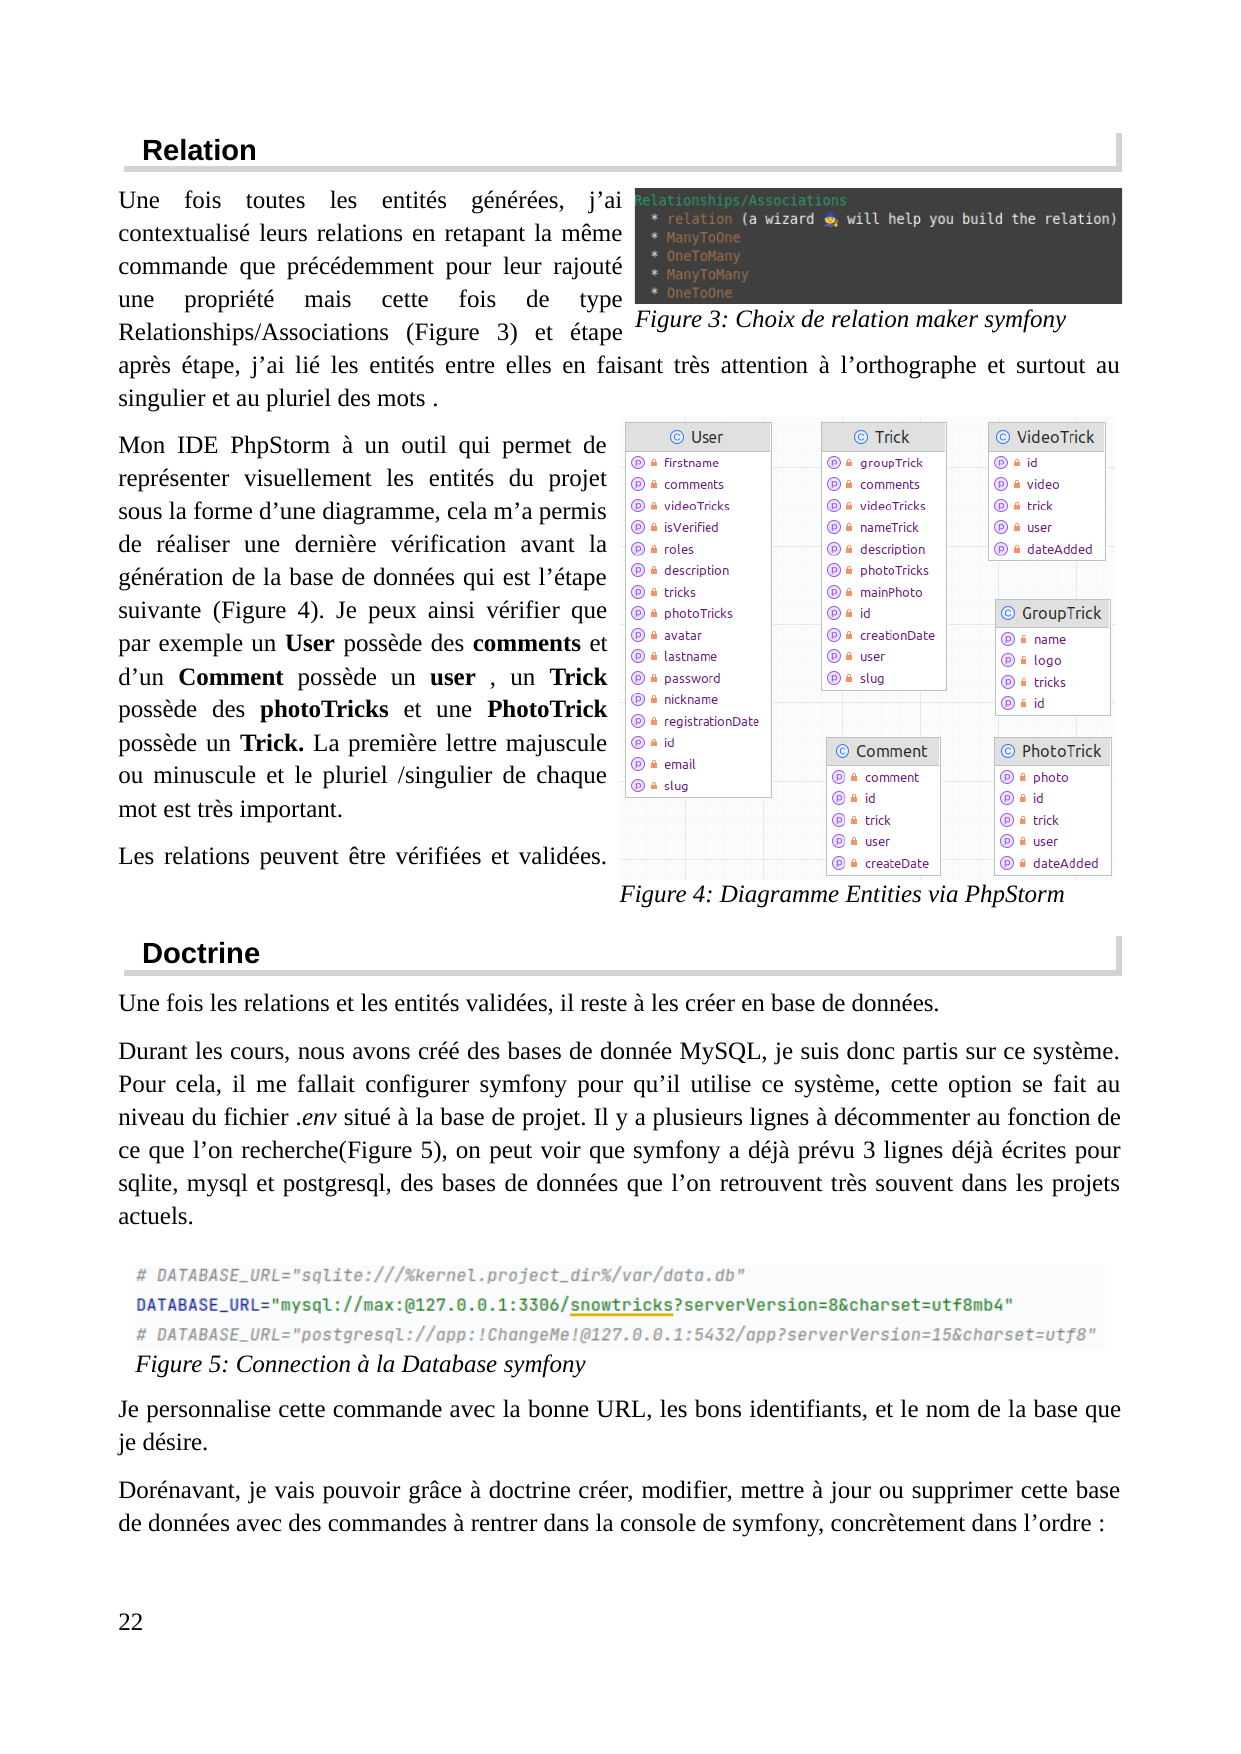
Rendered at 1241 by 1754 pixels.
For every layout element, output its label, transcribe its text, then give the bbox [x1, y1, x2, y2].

text Durant les cours, nous avons créé des bases de donnée MySQL, je suis donc partis sur ce système. Pour cela, il me fallait configurer symfony pour qu’il utilise ce système, cette option se fait au niveau du fichier .env situé à la base de projet. Il y a plusieurs lignes à décommenter au fonction de ce que l’on recherche(Figure 5), on peut voir que symfony a déjà prévu 3 lignes déjà écrites pour sqlite, mysql et postgresql, des bases de données que l’on retrouvent très souvent dans les projets actuels. [118, 1036, 1122, 1230]
picture [619, 417, 1116, 880]
text Dorénavant, je vais pouvoir grâce à doctrine créer, modifier, mettre à jour ou supprimer cette base de données avec des commandes à rentrer dans la console de symfony, concrètement dans l’ordre : [118, 1475, 1122, 1537]
text Mon IDE PhpStorm à un outil qui permet de représenter visuellement les entités du projet sous la forme d’une diagramme, cela m’a permis de réaliser une dernière vérification avant la génération de la base de données qui est l’étape suivante (Figure 4). Je peux ainsi vérifier que par exemple un User possède des comments et d’un Comment possède un user , un Trick possède des photoTricks et une PhotoTrick possède un Trick. La première lettre majuscule ou minuscule et le pluriel /singulier de chaque mot est très important. [118, 430, 619, 822]
text Figure 3: Choix de relation maker symfony [635, 304, 1122, 333]
subtitle Doctrine [118, 936, 1116, 970]
text Une fois les relations et les entités validées, il reste à les créer en base de données. [118, 988, 1122, 1017]
text Figure 5: Connection à la Database symfony [135, 1350, 1105, 1378]
picture [135, 1265, 1105, 1350]
text Une fois toutes les entités générées, j’ai contextualisé leurs relations en retapant la même commande que précédemment pour leur rajouté une propriété mais cette fois de type Relationships/Associations (Figure 3) et étape après étape, j’ai lié les entités entre elles en faisant très attention à l’orthographe et surtout au singulier et au pluriel des mots . [118, 176, 1122, 417]
text Figure 4: Diagramme Entities via PhpStorm [619, 880, 1115, 908]
text Les relations peuvent être vérifiées et validées. [118, 841, 619, 903]
picture [634, 188, 1123, 304]
subtitle Relation [118, 133, 1116, 166]
text Je personnalise cette commande avec la bonne URL, les bons identifiants, et le nom de la base que je désire. [118, 1249, 1122, 1456]
